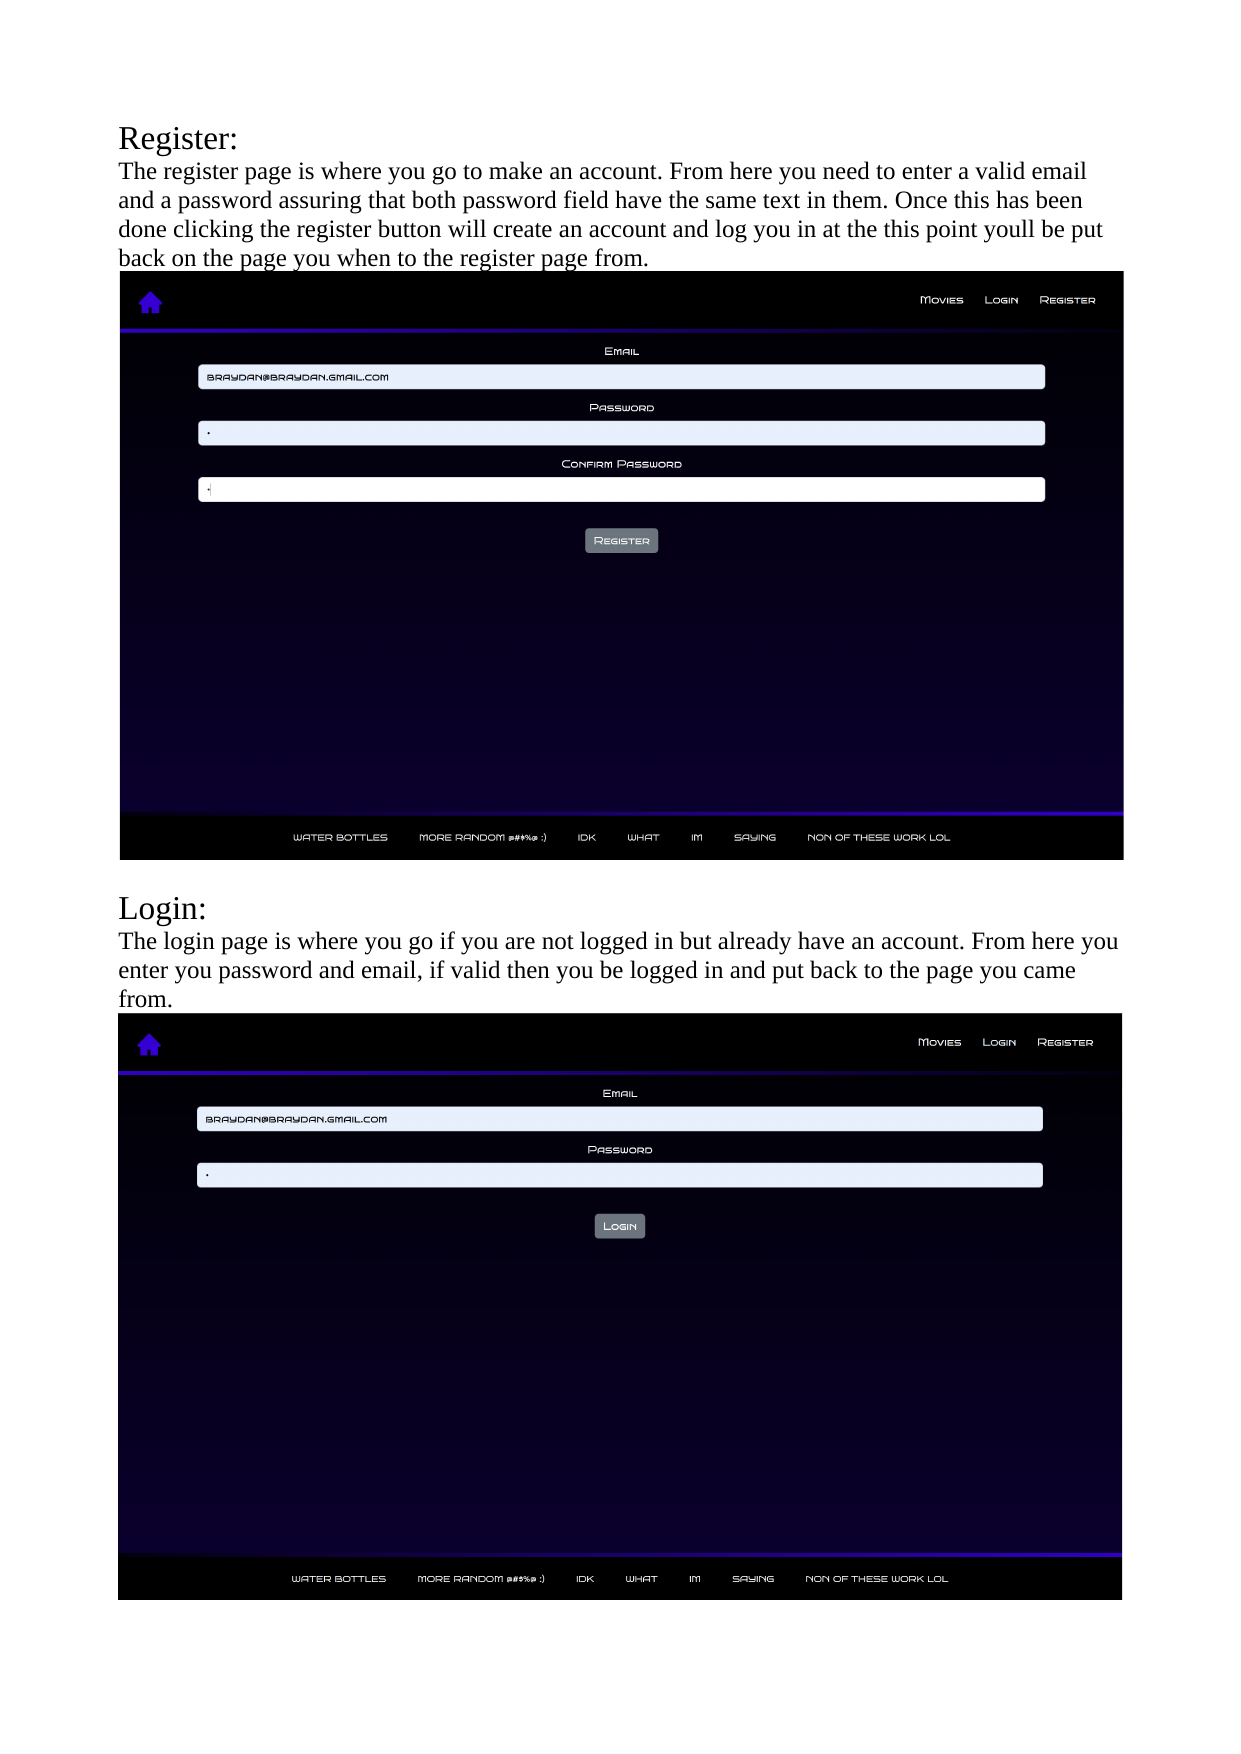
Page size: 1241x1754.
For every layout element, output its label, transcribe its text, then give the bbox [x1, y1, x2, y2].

picture [118, 1012, 1123, 1600]
text The register page is where you go to make an account. From here you need to enter a valid email and a password assuring that both password field have the same text in them. Once this has been done clicking the register button will create an account and log you in at the this point youll be put back on the page you when to the register page from. [118, 156, 1122, 271]
text The login page is where you go if you are not logged in but already have an account. From here you enter you password and email, if valid then you be logged in and put back to the page you came from. [118, 926, 1122, 1012]
text Register: [118, 118, 1122, 156]
text Login: [118, 888, 1122, 926]
picture [119, 271, 1124, 860]
